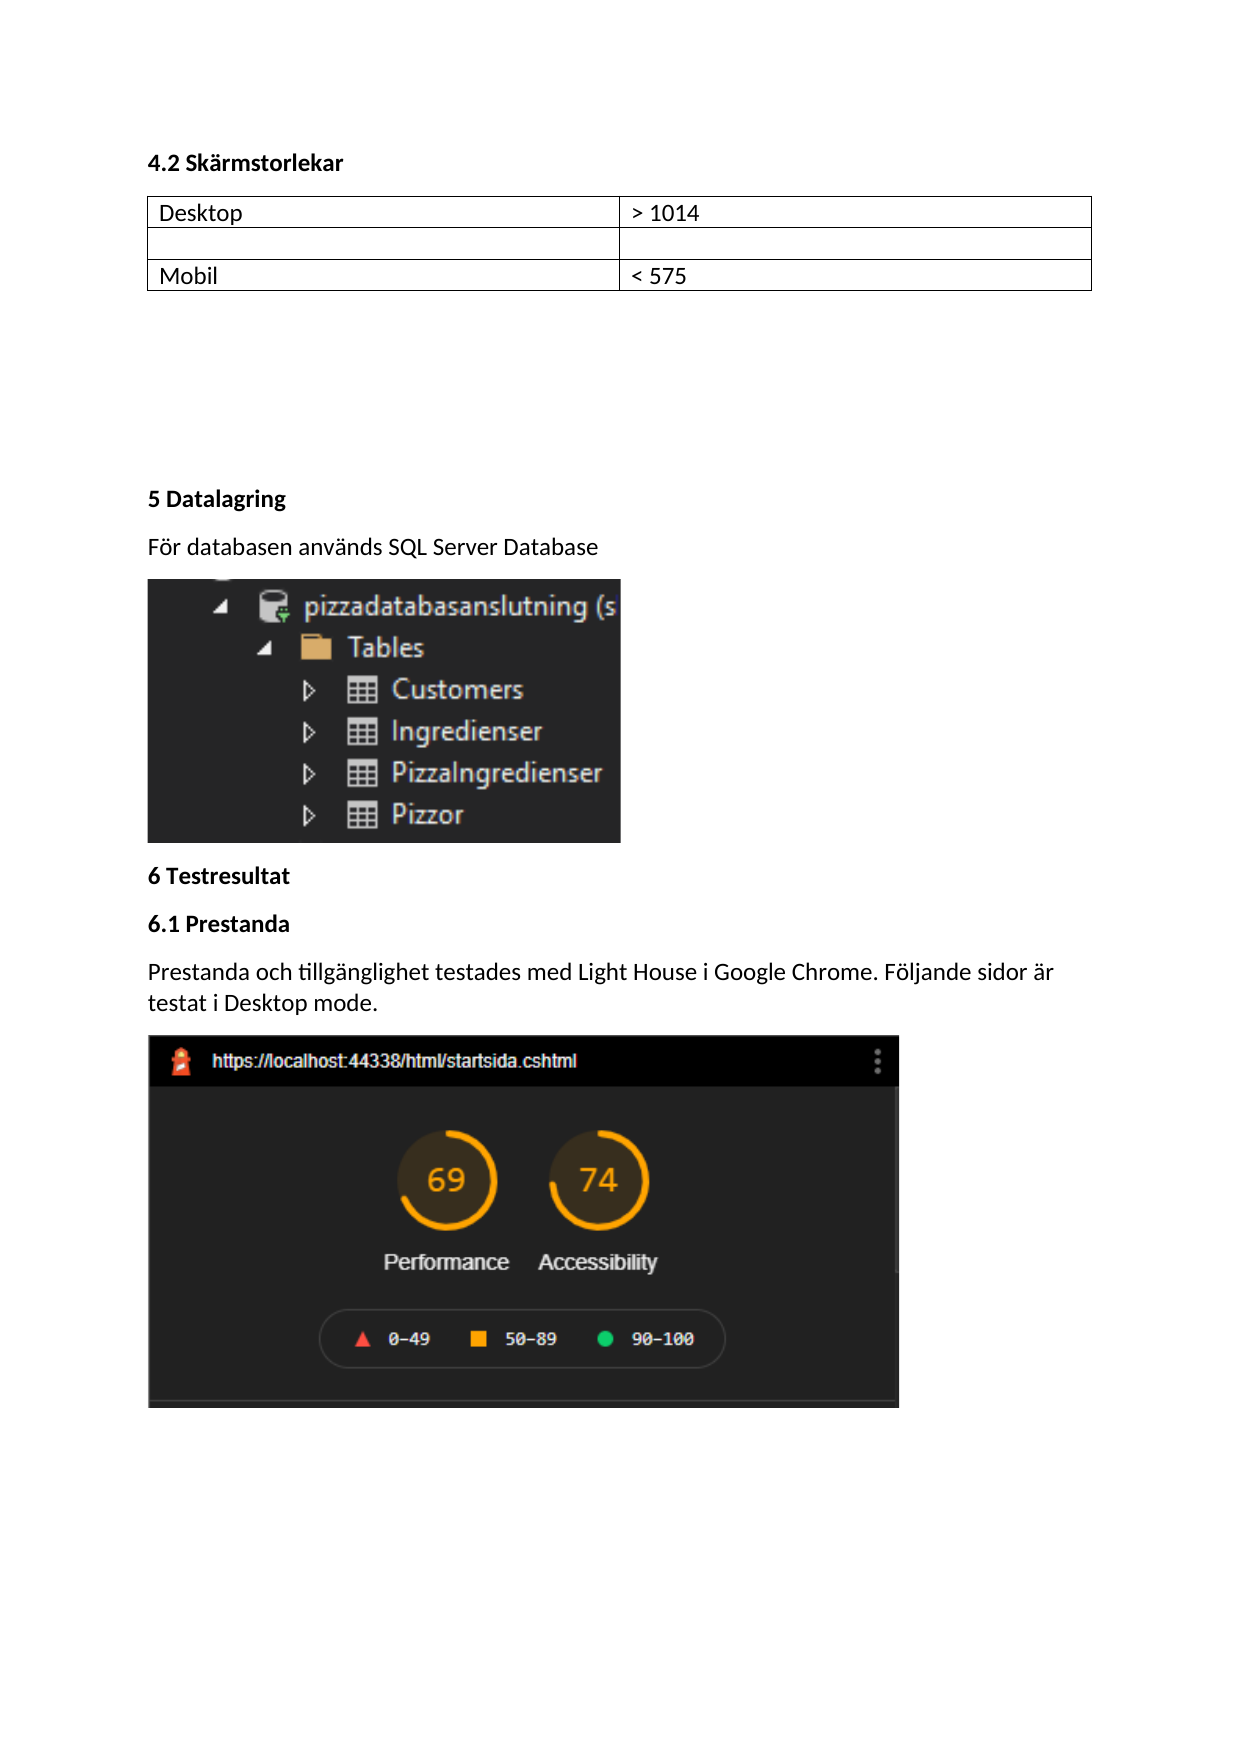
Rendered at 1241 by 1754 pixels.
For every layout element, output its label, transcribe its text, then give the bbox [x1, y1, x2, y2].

text 6.1 Prestanda [148, 908, 1093, 938]
table_header > 1014 [620, 197, 1091, 227]
text För databasen används SQL Server Database [148, 531, 1093, 562]
table_header Desktop [148, 197, 619, 227]
table_cell Mobil [148, 260, 619, 290]
table_cell [148, 228, 619, 259]
table_cell [620, 228, 1091, 259]
text 5 Datalagring [148, 483, 1093, 514]
table_cell < 575 [620, 260, 1091, 290]
text Prestanda och tillgänglighet testades med Light House i Google Chrome. Följande sidor är testat i Desktop mode. [148, 956, 1093, 1018]
text 4.2 Skärmstorlekar [148, 148, 1093, 178]
text 6 Testresultat [148, 860, 1093, 891]
